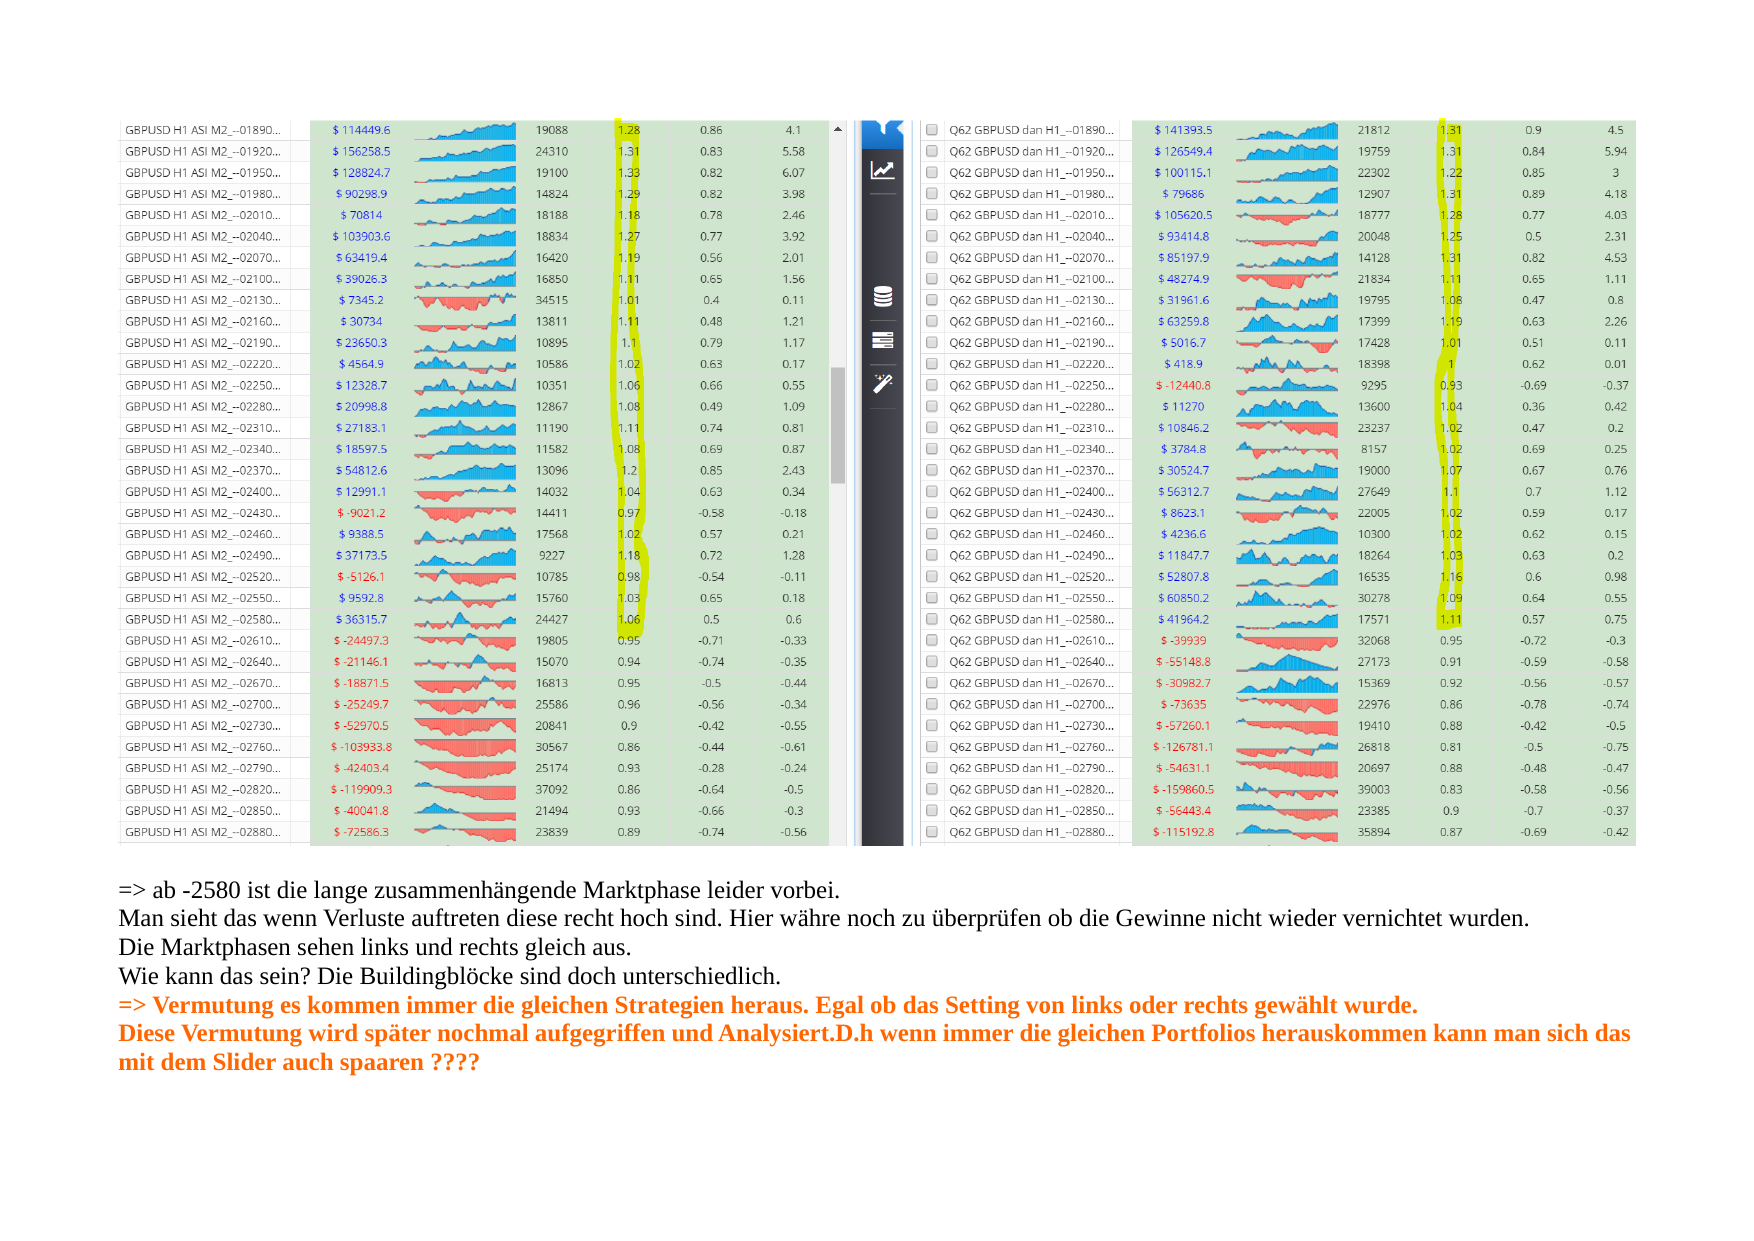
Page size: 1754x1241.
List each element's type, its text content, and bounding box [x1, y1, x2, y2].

text Die Marktphasen sehen links und rechts gleich aus. [118, 932, 1636, 961]
text Wie kann das sein? Die Buildingblöcke sind doch unterschiedlich. [118, 961, 1636, 990]
text => ab -2580 ist die lange zusammenhängende Marktphase leider vorbei. [118, 875, 1636, 903]
text => Vermutung es kommen immer die gleichen Strategien heraus. Egal ob das Setting von links oder rechts gewählt wurde. [118, 990, 1636, 1018]
picture [118, 118, 1636, 846]
text Diese Vermutung wird später nochmal aufgegriffen und Analysiert.D.h wenn immer die gleichen Portfolios herauskommen kann man sich das mit dem Slider auch spaaren ???? [118, 1018, 1636, 1076]
text Man sieht das wenn Verluste auftreten diese recht hoch sind. Hier währe noch zu überprüfen ob die Gewinne nicht wieder vernichtet wurden. [118, 903, 1636, 932]
